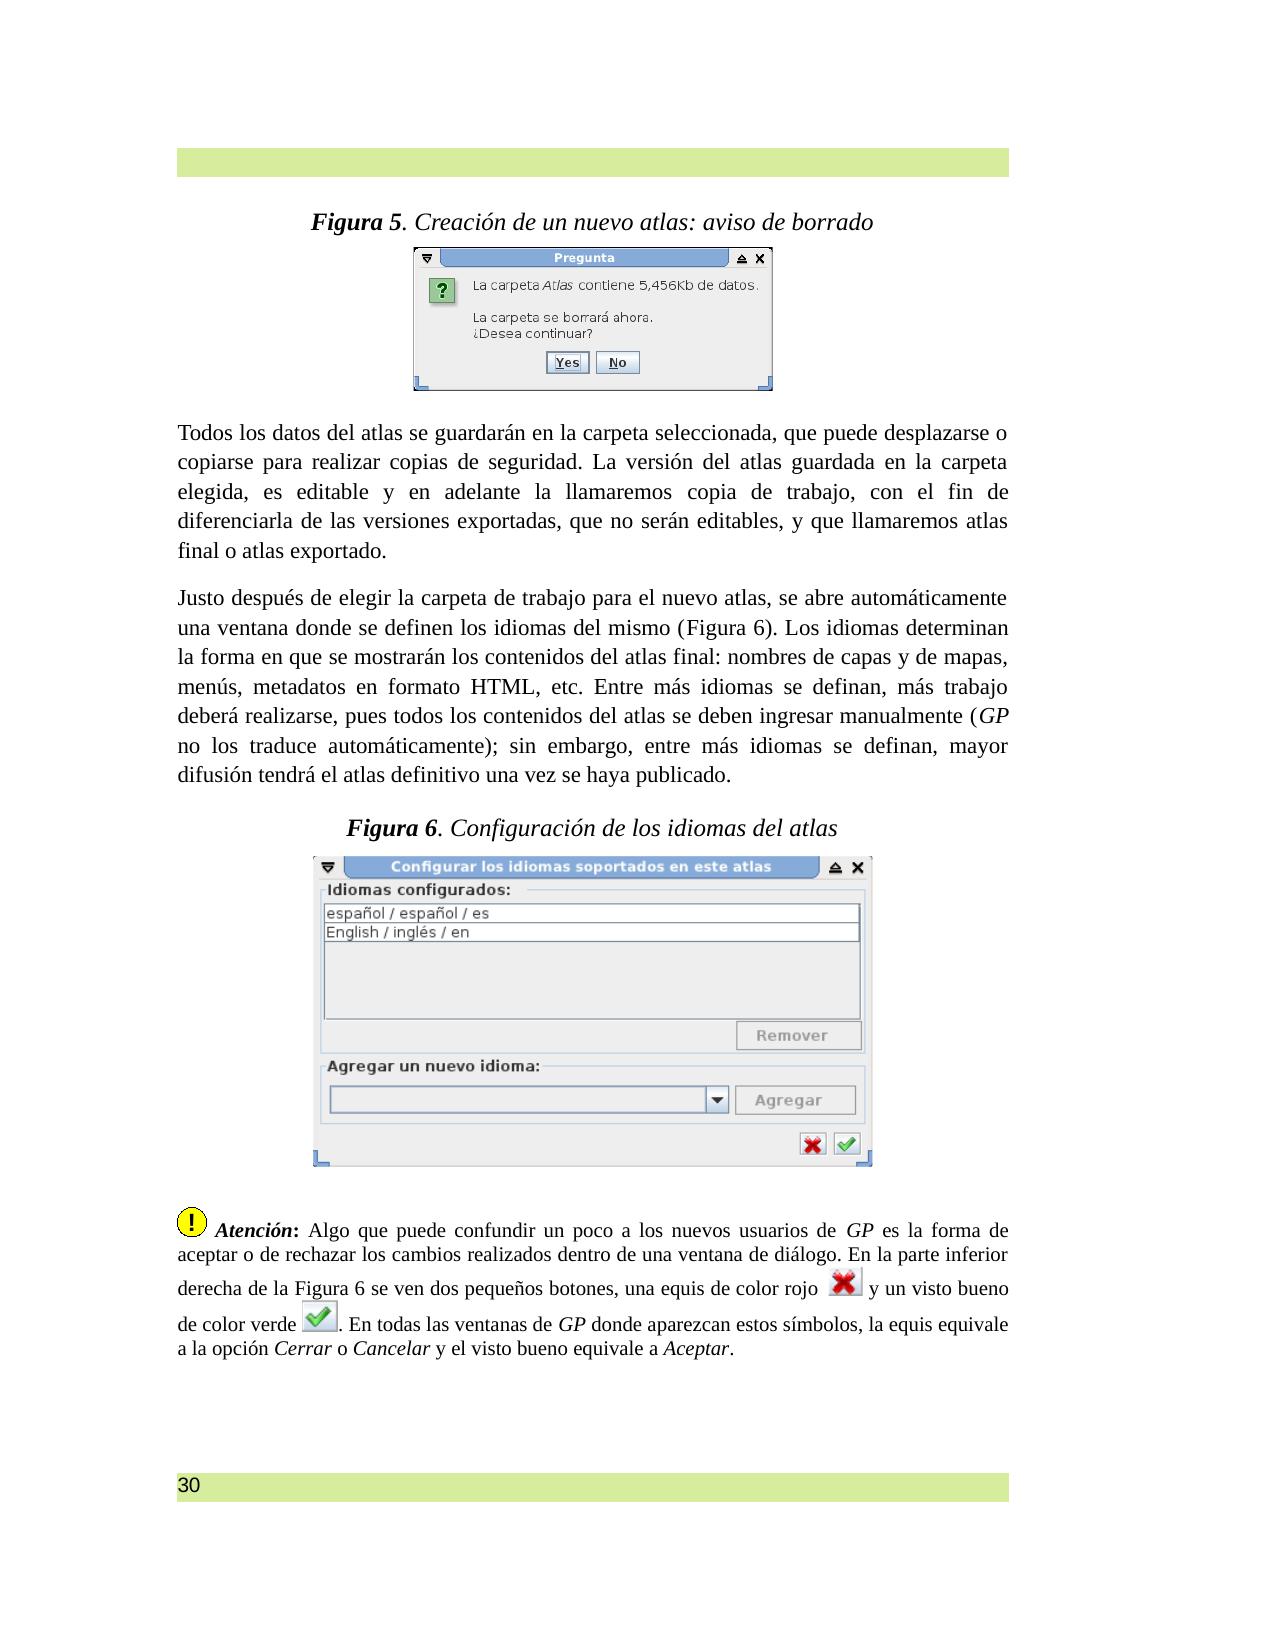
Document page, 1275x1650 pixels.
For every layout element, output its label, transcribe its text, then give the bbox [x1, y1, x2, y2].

text Todos los datos del atlas se guardarán en la carpeta seleccionada, que puede desplazarse o copiarse para realizar copias de seguridad. La versión del atlas guardada en la carpeta elegida, es editable y en adelante la llamaremos copia de trabajo, con el fin de diferenciarla de las versiones exportadas, que no serán editables, y que llamaremos atlas final o atlas exportado. [177, 417, 1009, 564]
picture [302, 1300, 338, 1332]
picture [828, 1267, 863, 1296]
text Figura 6. Configuración de los idiomas del atlas [177, 813, 1009, 842]
text Figura 5. Creación de un nuevo atlas: aviso de borrado [177, 207, 1009, 235]
picture [313, 856, 873, 1167]
text Justo después de elegir la carpeta de trabajo para el nuevo atlas, se abre automáticamente una ventana donde se definen los idiomas del mismo (Figura 6). Los idiomas determinan la forma en que se mostrarán los contenidos del atlas final: nombres de capas y de mapas, menús, metadatos en formato HTML, etc. Entre más idiomas se definan, más trabajo deberá realizarse, pues todos los contenidos del atlas se deben ingresar manualmente (GP no los traduce automáticamente); sin embargo, entre más idiomas se definan, mayor difusión tendrá el atlas definitivo una vez se haya publicado. [177, 582, 1009, 789]
picture [413, 247, 773, 391]
text Atención: Algo que puede confundir un poco a los nuevos usuarios de GP es la forma de aceptar o de rechazar los cambios realizados dentro de una ventana de diálogo. En la parte inferior derecha de la Figura 6 se ven dos pequeños botones, una equis de color rojo y un visto bueno de color verde . En todas las ventanas de GP donde aparezcan estos símbolos, la equis equivale a la opción Cerrar o Cancelar y el visto bueno equivale a Aceptar. [177, 1207, 1009, 1360]
